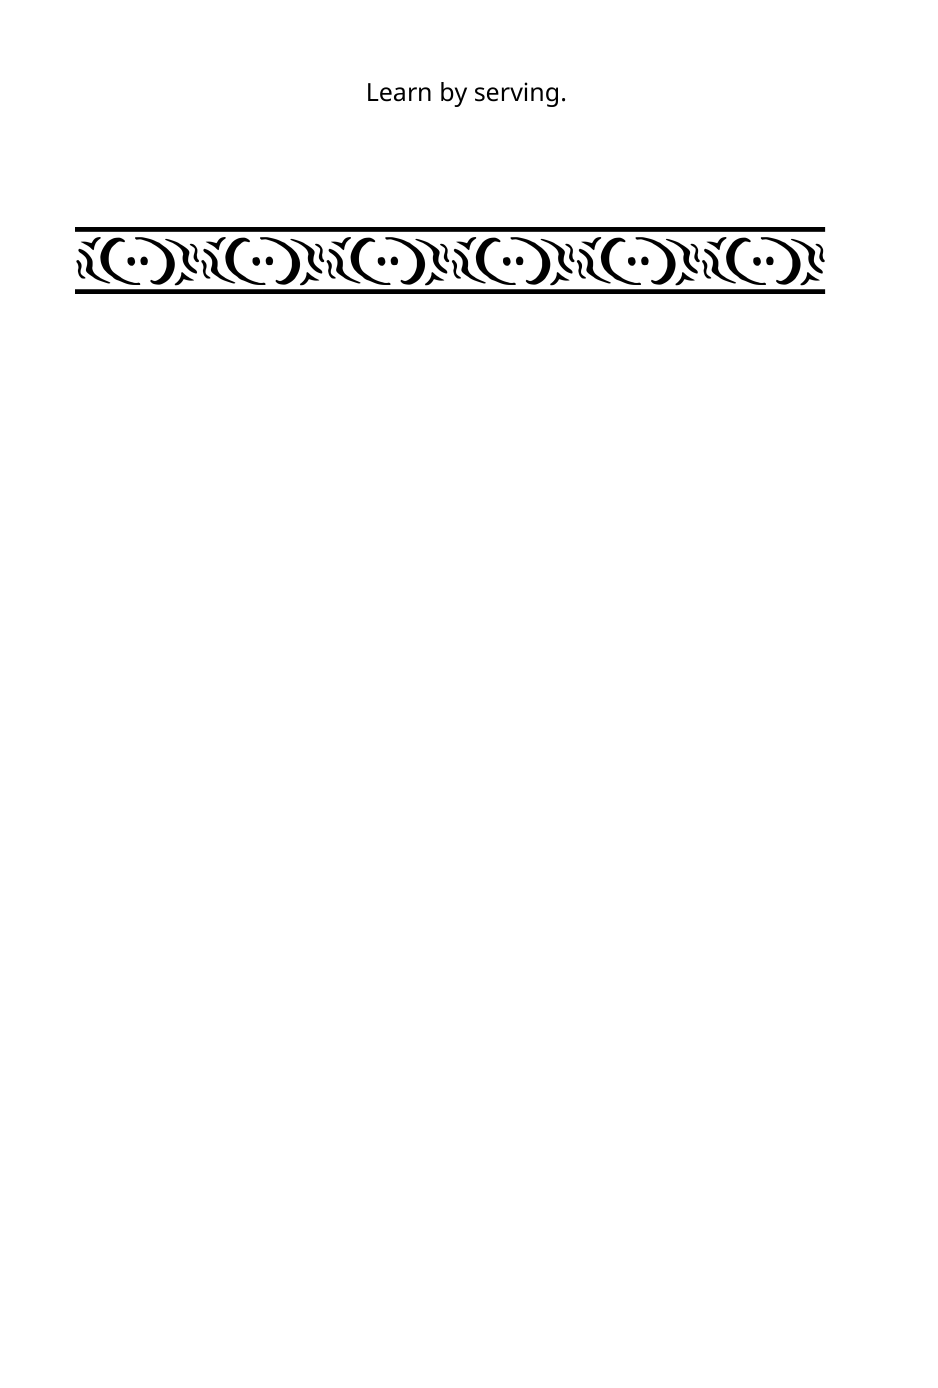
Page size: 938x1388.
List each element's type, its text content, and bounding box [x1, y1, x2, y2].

picture [75, 227, 826, 294]
text Learn by serving. [366, 75, 825, 109]
